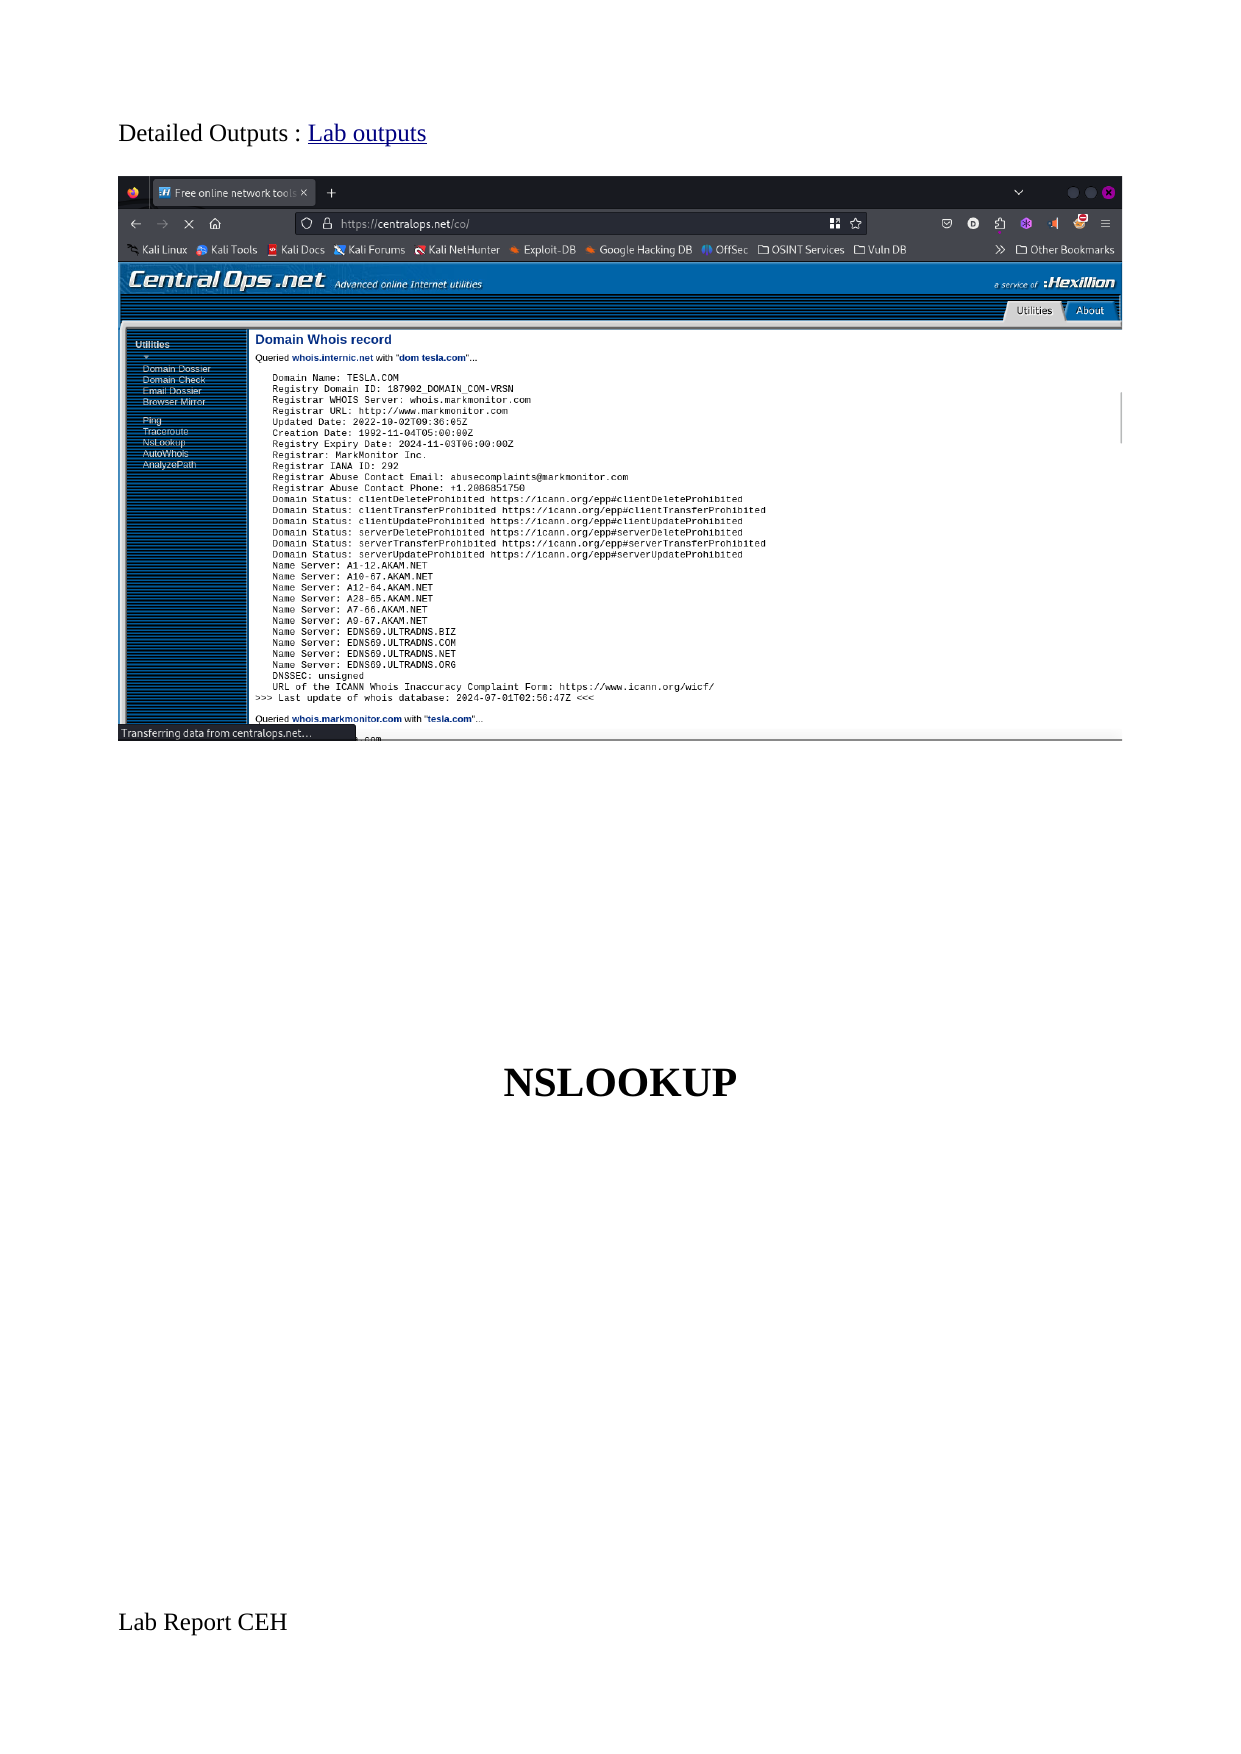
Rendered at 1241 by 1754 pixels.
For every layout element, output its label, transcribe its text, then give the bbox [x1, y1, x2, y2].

text NSLOOKUP [118, 1057, 1122, 1105]
picture [118, 176, 1123, 741]
